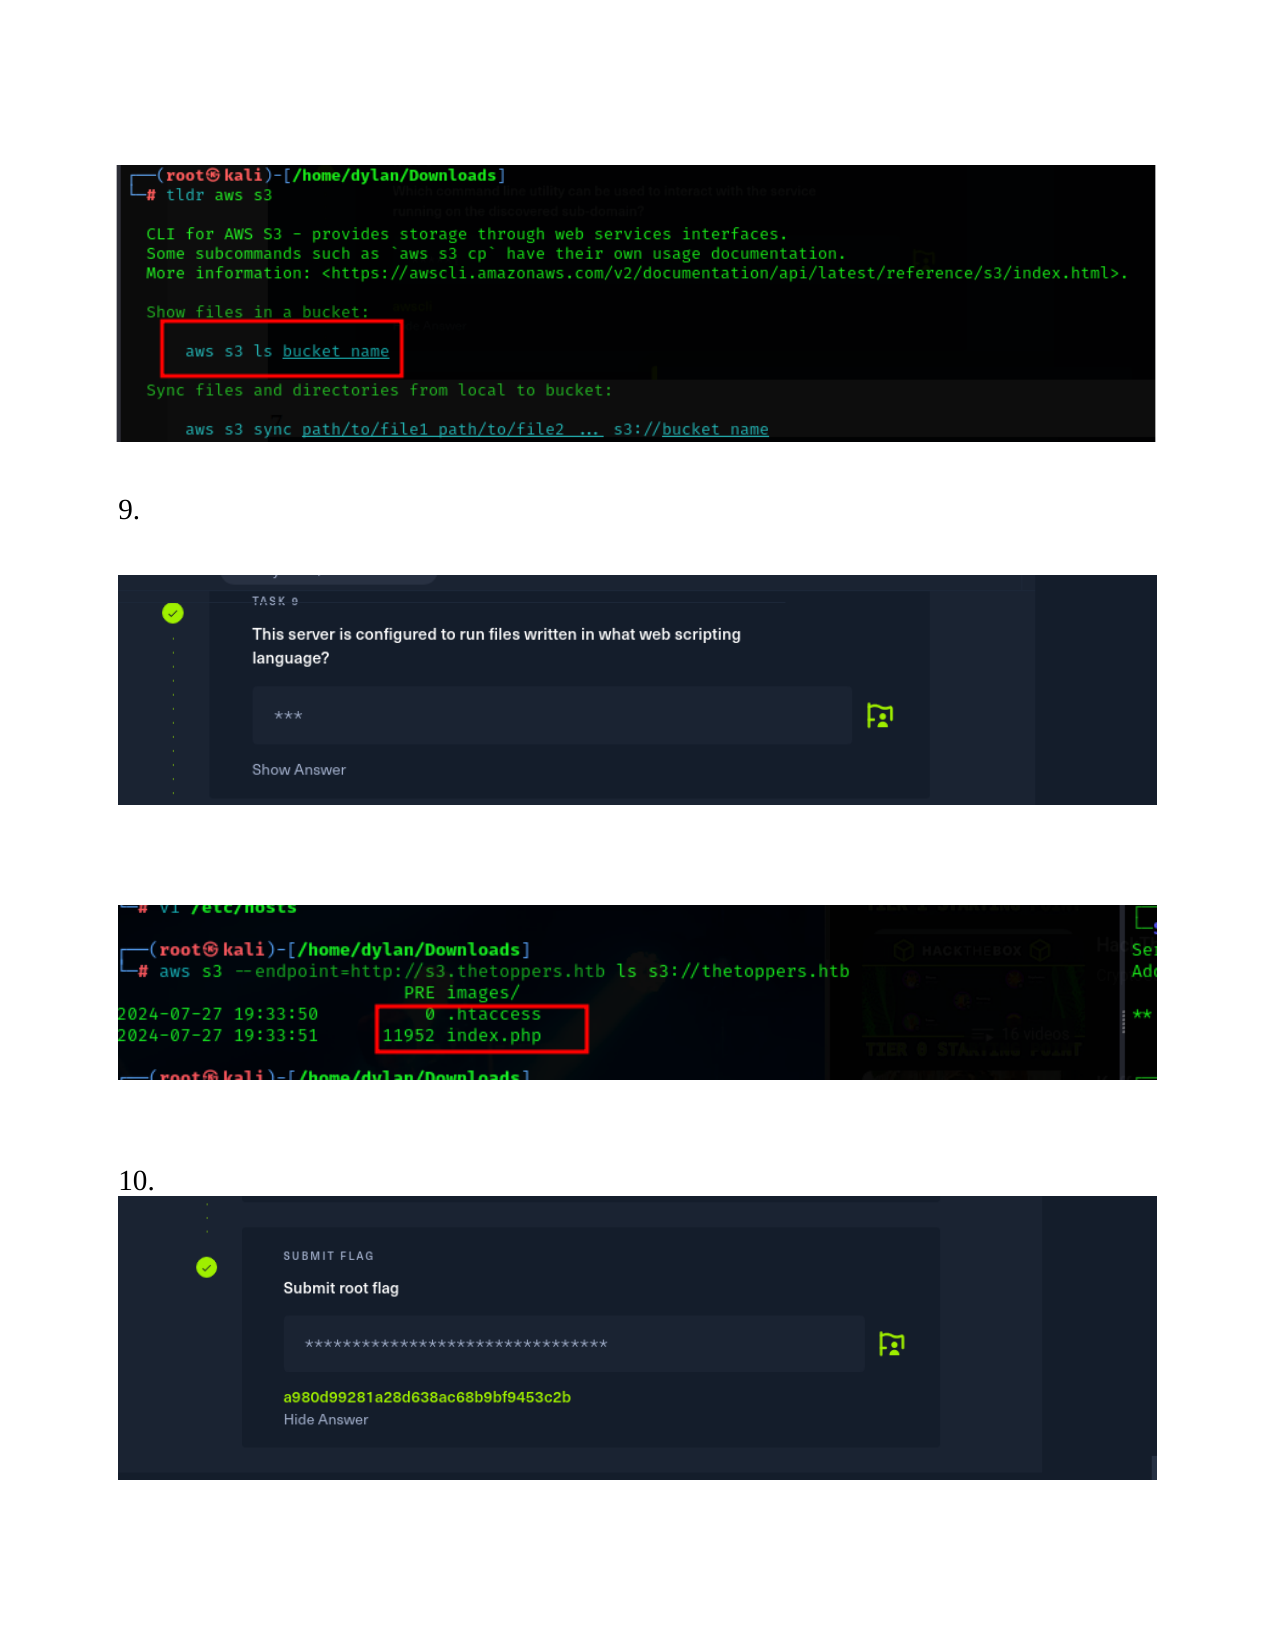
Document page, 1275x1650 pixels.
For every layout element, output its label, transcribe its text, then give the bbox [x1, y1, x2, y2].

text 9. [118, 492, 1157, 525]
picture [118, 1196, 1157, 1480]
picture [118, 575, 1157, 805]
text 10. [118, 1163, 1157, 1196]
picture [116, 165, 1156, 442]
picture [118, 905, 1157, 1080]
